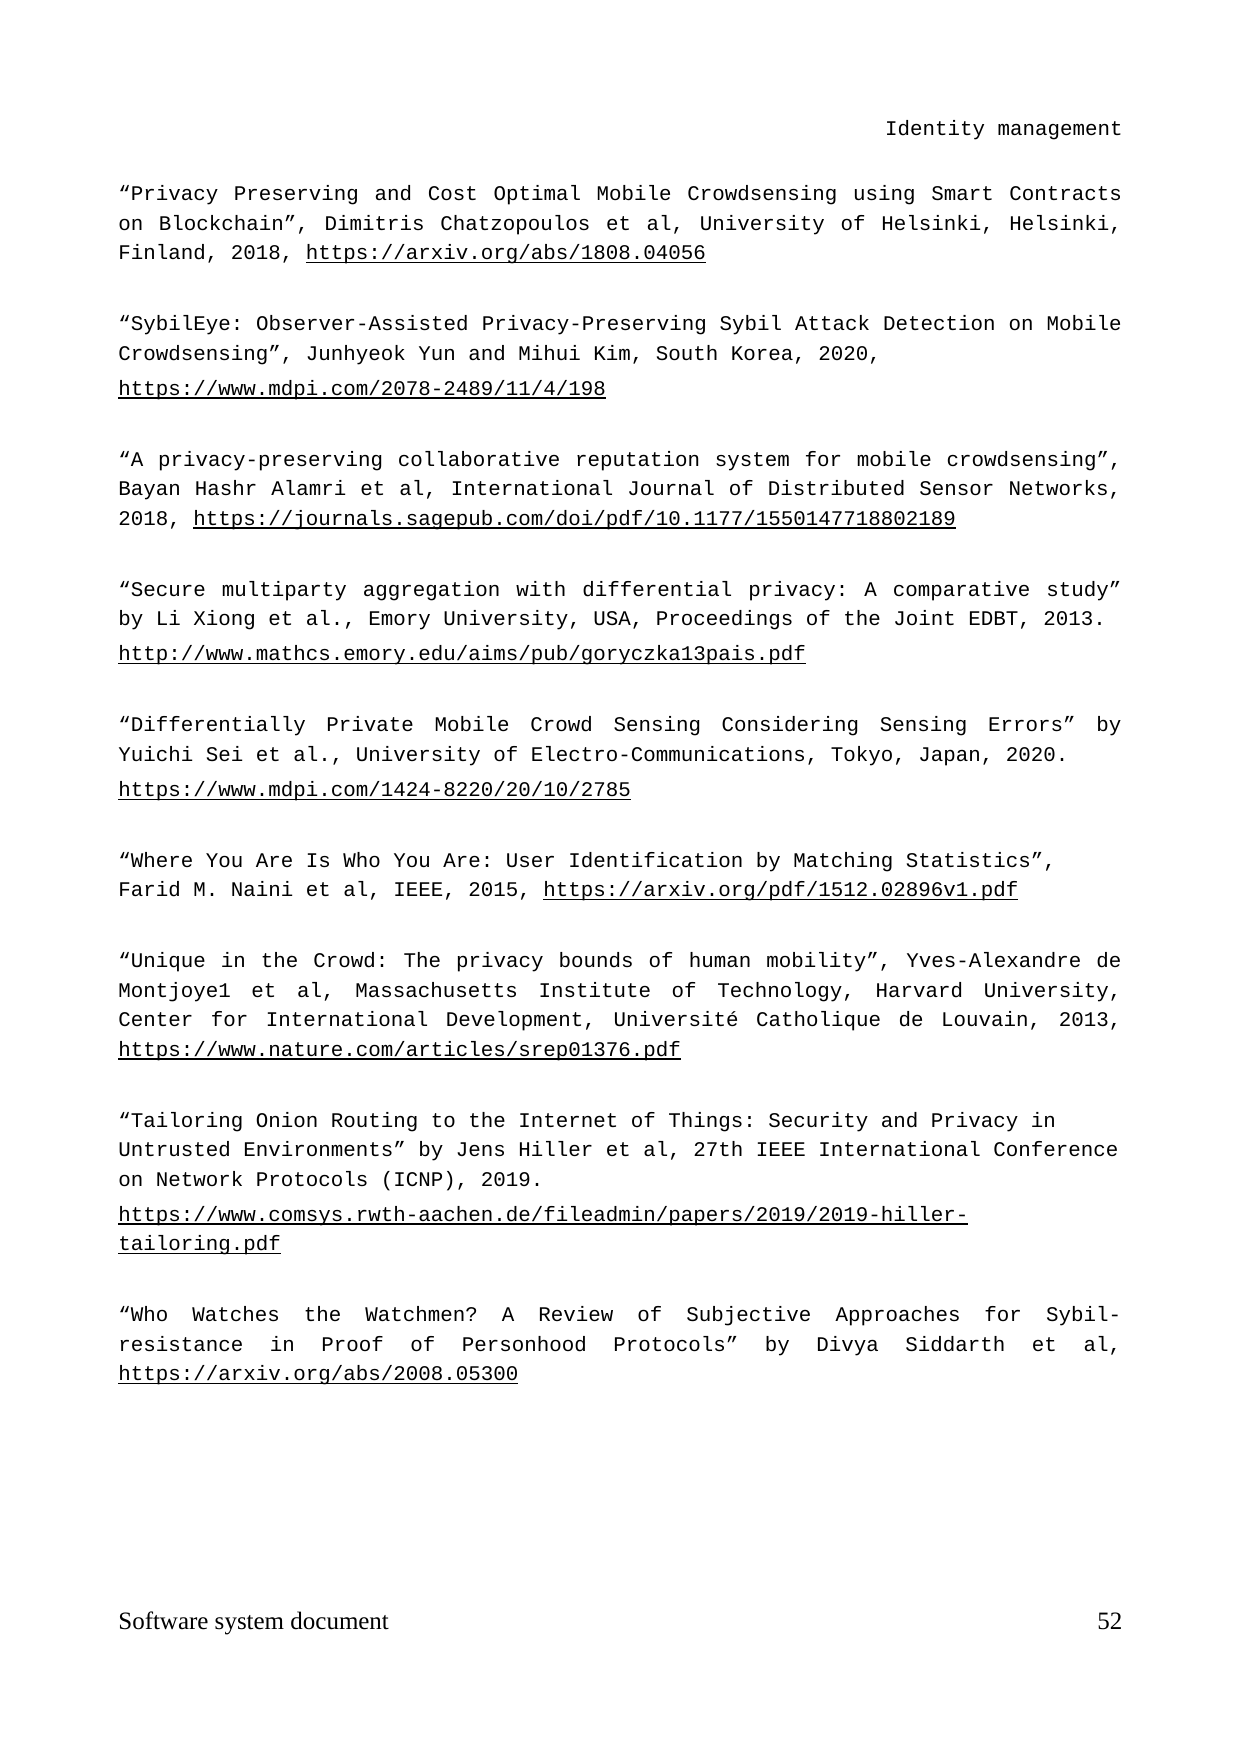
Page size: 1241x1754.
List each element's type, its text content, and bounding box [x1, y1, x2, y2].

text “Who Watches the Watchmen? A Review of Subjective Approaches for Sybil-resistance in Proof of Personhood Protocols” by Divya Siddarth et al, https://arxiv.org/abs/2008.05300 [118, 1298, 1122, 1387]
text “A privacy-preserving collaborative reputation system for mobile crowdsensing”, Bayan Hashr Alamri et al, International Journal of Distributed Sensor Networks, 2018, https://journals.sagepub.com/doi/pdf/10.1177/1550147718802189 [118, 443, 1122, 531]
text “Where You Are Is Who You Are: User Identification by Matching Statistics”, Farid M. Naini et al, IEEE, 2015, https://arxiv.org/pdf/1512.02896v1.pdf [118, 844, 1122, 903]
text https://www.mdpi.com/2078-2489/11/4/198 [118, 372, 1122, 401]
text “Tailoring Onion Routing to the Internet of Things: Security and Privacy in Untrusted Environments” by Jens Hiller et al, 27th IEEE International Conference on Network Protocols (ICNP), 2019. [118, 1103, 1122, 1192]
text https://www.mdpi.com/1424-8220/20/10/2785 [118, 773, 1122, 802]
text “Privacy Preserving and Cost Optimal Mobile Crowdsensing using Smart Contracts on Blockchain”, Dimitris Chatzopoulos et al, University of Helsinki, Helsinki, Finland, 2018, https://arxiv.org/abs/1808.04056 [118, 177, 1122, 266]
text “SybilEye: Observer-Assisted Privacy-Preserving Sybil Attack Detection on Mobile Crowdsensing”, Junhyeok Yun and Mihui Kim, South Korea, 2020, [118, 307, 1122, 366]
text “Secure multiparty aggregation with differential privacy: A comparative study” by Li Xiong et al., Emory University, USA, Proceedings of the Joint EDBT, 2013. [118, 572, 1122, 631]
text “Differentially Private Mobile Crowd Sensing Considering Sensing Errors” by Yuichi Sei et al., University of Electro-Communications, Tokyo, Japan, 2020. [118, 708, 1122, 767]
text https://www.comsys.rwth-aachen.de/fileadmin/papers/2019/2019-hiller-tailoring.pdf [118, 1198, 1122, 1257]
text http://www.mathcs.emory.edu/aims/pub/goryczka13pais.pdf [118, 637, 1122, 667]
text “Unique in the Crowd: The privacy bounds of human mobility”, Yves-Alexandre de Montjoye1 et al, Massachusetts Institute of Technology, Harvard University, Center for International Development, Université Catholique de Louvain, 2013, https://www.nature.com/articles/srep01376.pdf [118, 944, 1122, 1062]
